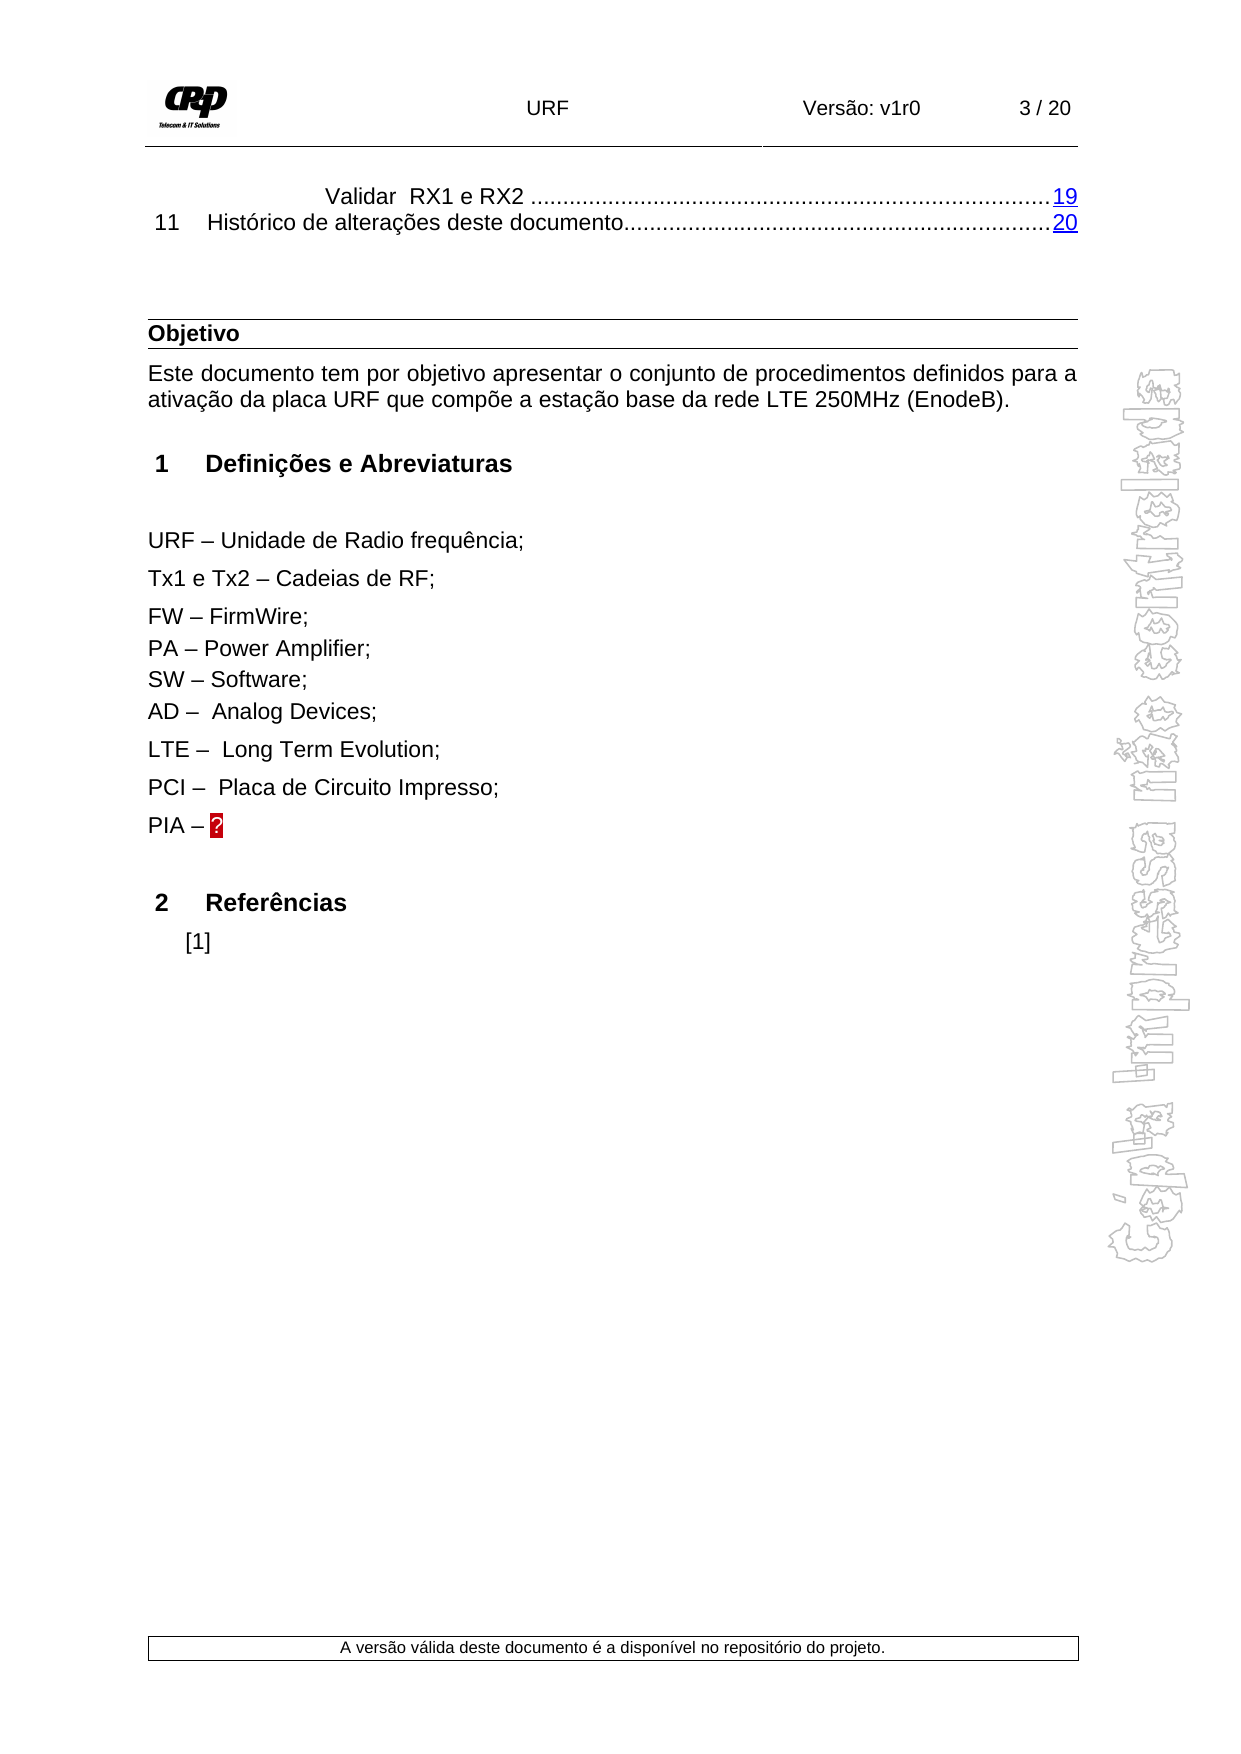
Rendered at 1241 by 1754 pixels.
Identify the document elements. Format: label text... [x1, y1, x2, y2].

text 11 Histórico de alterações deste documento 20 [148, 209, 1078, 235]
text URF – Unidade de Radio frequência; [148, 528, 1078, 553]
picture [147, 80, 237, 137]
text Validar RX1 e RX2 19 [266, 184, 1078, 209]
text AD – Analog Devices; [148, 698, 1078, 724]
text PA – Power Amplifier; [148, 636, 1078, 661]
text Tx1 e Tx2 – Cadeias de RF; [148, 566, 1078, 592]
text PCI – Placa de Circuito Impresso; [148, 774, 1078, 800]
text PIA – ? [148, 812, 1078, 838]
text FW – FirmWire; [148, 604, 1078, 629]
text Este documento tem por objetivo apresentar o conjunto de procedimentos definidos para a ativação da placa URF que compõe a estação base da rede LTE 250MHz (EnodeB). [148, 361, 1078, 412]
subtitle Definições e Abreviaturas [148, 449, 1078, 477]
text LTE – Long Term Evolution; [148, 736, 1078, 762]
subtitle Referências [148, 888, 1078, 917]
text SW – Software; [148, 667, 1078, 692]
